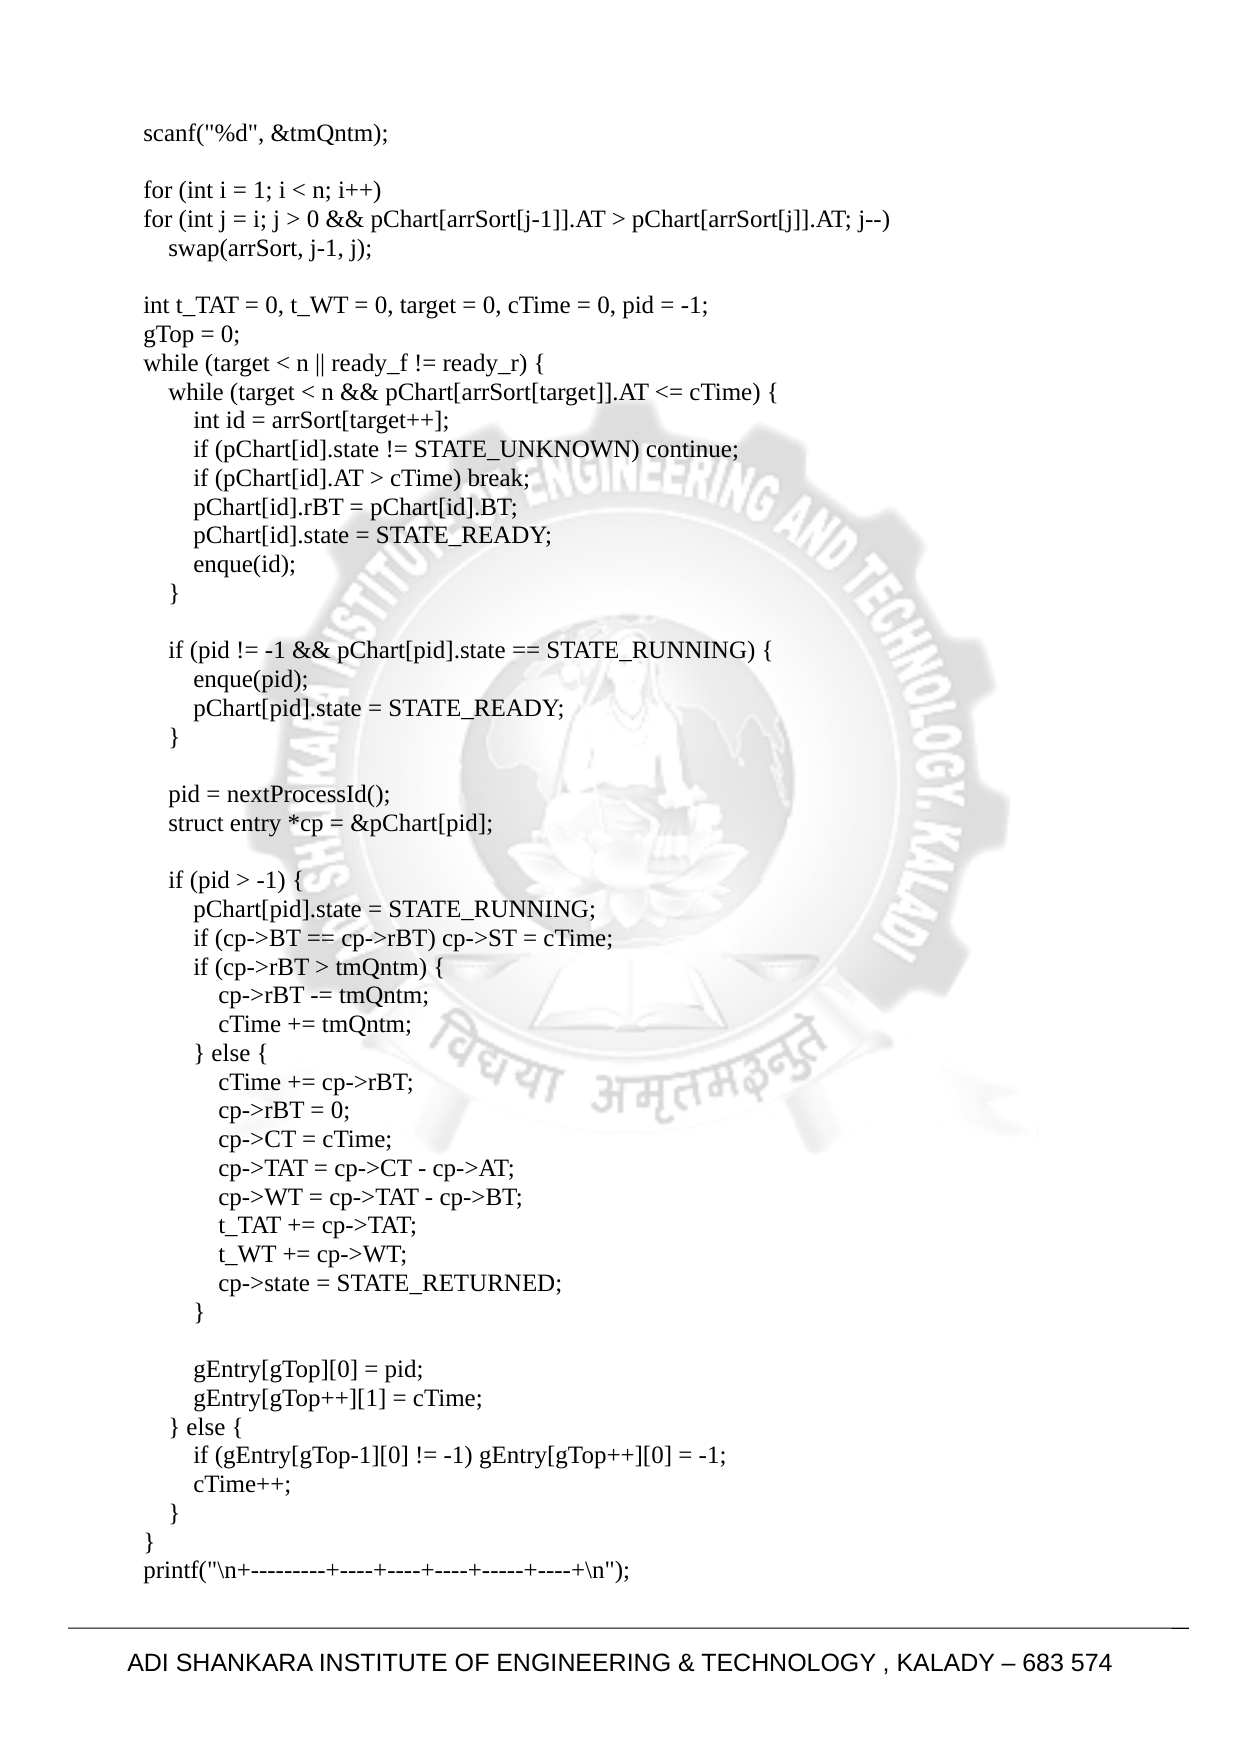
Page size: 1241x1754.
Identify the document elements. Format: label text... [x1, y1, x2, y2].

text if (cp->BT == cp->rBT) cp->ST = cTime; [118, 923, 1122, 952]
text pChart[pid].state = STATE_RUNNING; [118, 894, 1122, 923]
text if (pChart[id].state != STATE_UNKNOWN) continue; [118, 434, 1122, 463]
text cTime++; [118, 1469, 1122, 1498]
text } [118, 1297, 1122, 1326]
text } [118, 578, 1122, 607]
text t_WT += cp->WT; [118, 1239, 1122, 1268]
text cp->CT = cTime; [118, 1124, 1122, 1153]
text for (int i = 1; i < n; i++) [118, 176, 1122, 204]
text scanf("%d", &tmQntm); [118, 118, 1122, 147]
text } else { [118, 1038, 1122, 1067]
text enque(id); [118, 549, 1122, 578]
text } [118, 1527, 1122, 1556]
text if (pid != -1 && pChart[pid].state == STATE_RUNNING) { [118, 636, 1122, 664]
text while (target < n || ready_f != ready_r) { [118, 348, 1122, 377]
text enque(pid); [118, 664, 1122, 693]
text cp->rBT -= tmQntm; [118, 981, 1122, 1009]
text struct entry *cp = &pChart[pid]; [118, 808, 1122, 837]
text cp->rBT = 0; [118, 1096, 1122, 1124]
text if (cp->rBT > tmQntm) { [118, 952, 1122, 981]
text gEntry[gTop++][1] = cTime; [118, 1383, 1122, 1412]
text } else { [118, 1412, 1122, 1441]
text int t_TAT = 0, t_WT = 0, target = 0, cTime = 0, pid = -1; [118, 291, 1122, 319]
text for (int j = i; j > 0 && pChart[arrSort[j-1]].AT > pChart[arrSort[j]].AT; j--) [118, 204, 1122, 233]
text int id = arrSort[target++]; [118, 406, 1122, 434]
text gEntry[gTop][0] = pid; [118, 1354, 1122, 1383]
text while (target < n && pChart[arrSort[target]].AT <= cTime) { [118, 377, 1122, 406]
text cp->WT = cp->TAT - cp->BT; [118, 1182, 1122, 1211]
text gTop = 0; [118, 319, 1122, 348]
text swap(arrSort, j-1, j); [118, 233, 1122, 262]
text cp->state = STATE_RETURNED; [118, 1268, 1122, 1297]
text pid = nextProcessId(); [118, 779, 1122, 808]
text } [118, 1498, 1122, 1527]
text } [118, 722, 1122, 751]
text pChart[id].rBT = pChart[id].BT; [118, 492, 1122, 521]
text pChart[id].state = STATE_READY; [118, 521, 1122, 549]
text if (gEntry[gTop-1][0] != -1) gEntry[gTop++][0] = -1; [118, 1441, 1122, 1469]
text cp->TAT = cp->CT - cp->AT; [118, 1153, 1122, 1182]
text pChart[pid].state = STATE_READY; [118, 693, 1122, 722]
text if (pid > -1) { [118, 866, 1122, 894]
text cTime += tmQntm; [118, 1009, 1122, 1038]
text cTime += cp->rBT; [118, 1067, 1122, 1096]
text printf("\n+---------+----+----+----+-----+----+\n"); [118, 1556, 1122, 1584]
text if (pChart[id].AT > cTime) break; [118, 463, 1122, 492]
text t_TAT += cp->TAT; [118, 1211, 1122, 1239]
